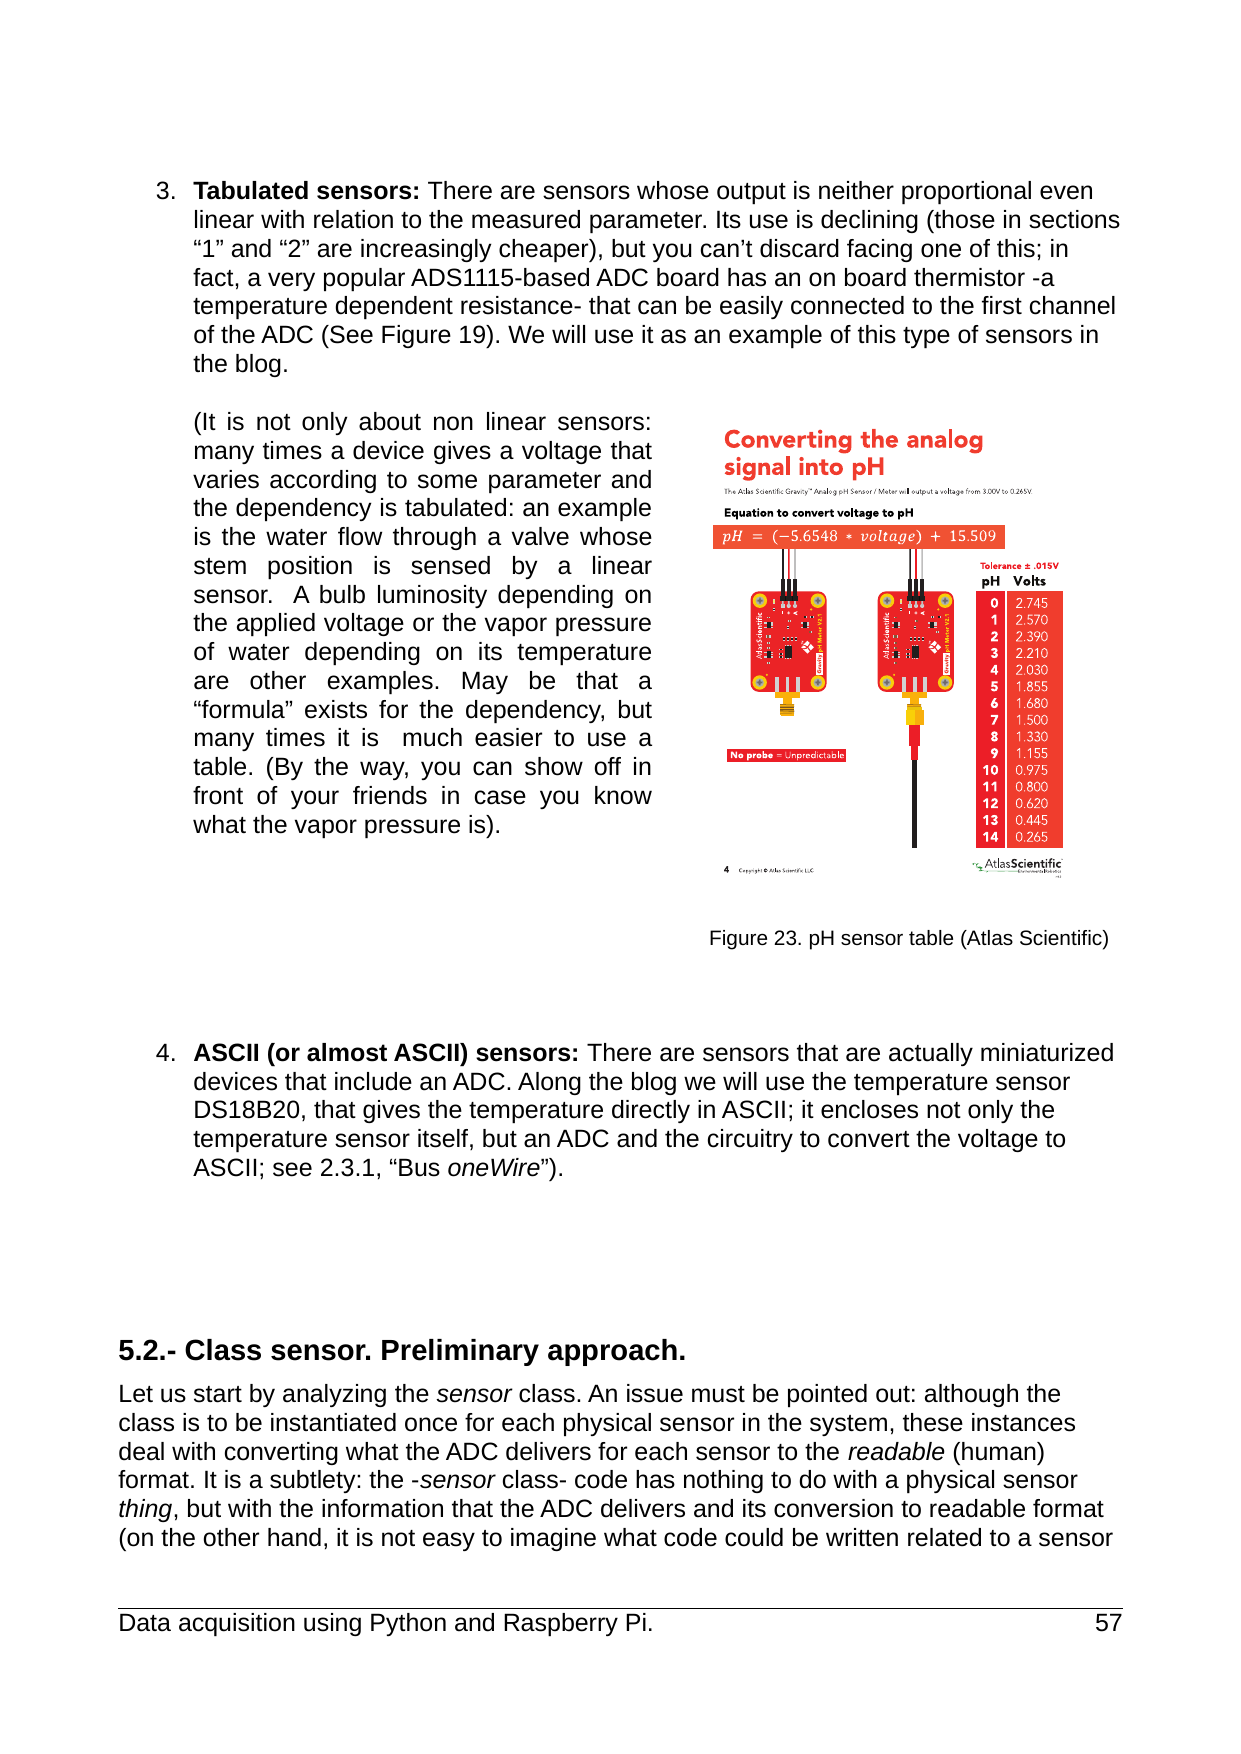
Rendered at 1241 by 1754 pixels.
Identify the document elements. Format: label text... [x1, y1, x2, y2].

subtitle 5.2.- Class sensor. Preliminary approach. [118, 1333, 1122, 1367]
list ASCII (or almost ASCII) sensors: There are sensors that are actually miniaturized devices that include an ADC. Along the blog we will use the temperature sensor DS18B20, that gives the temperature directly in ASCII; it encloses not only the temperature sensor itself, but an ADC and the circuitry to convert the voltage to ASCII; see 2.3.1, “Bus oneWire”). [156, 1038, 1122, 1181]
text Let us start by analyzing the sensor class. An issue must be pointed out: although the class is to be instantiated once for each physical sensor in the system, these instances deal with converting what the ADC delivers for each sensor to the readable (human) format. It is a subtlety: the -sensor class- code has nothing to do with a physical sensor thing, but with the information that the ADC delivers and its conversion to readable format (on the other hand, it is not easy to imagine what code could be written related to a sensor [118, 1379, 1122, 1552]
text Figure 23. pH sensor table (Atlas Scientific) [118, 926, 1122, 950]
list Tabulated sensors: There are sensors whose output is neither proportional even linear with relation to the measured parameter. Its use is declining (those in sections “1” and “2” are increasingly cheaper), but you can’t discard facing one of this; in fact, a very popular ADS1115-based ADC board has an on board thermistor -a temperature dependent resistance- that can be easily connected to the first channel of the ADC (See Figure 19). We will use it as an example of this type of sensors in the blog. [156, 176, 1122, 378]
list (It is not only about non linear sensors: many times a device gives a voltage that varies according to some parameter and the dependency is tabulated: an example is the water flow through a valve whose stem position is sensed by a linear sensor. A bulb luminosity depending on the applied voltage or the vapor pressure of water depending on its temperature are other examples. May be that a “formula” exists for the dependency, but many times it is much easier to use a table. (By the way, you can show off in front of your friends in case you know what the vapor pressure is). [156, 407, 1122, 838]
